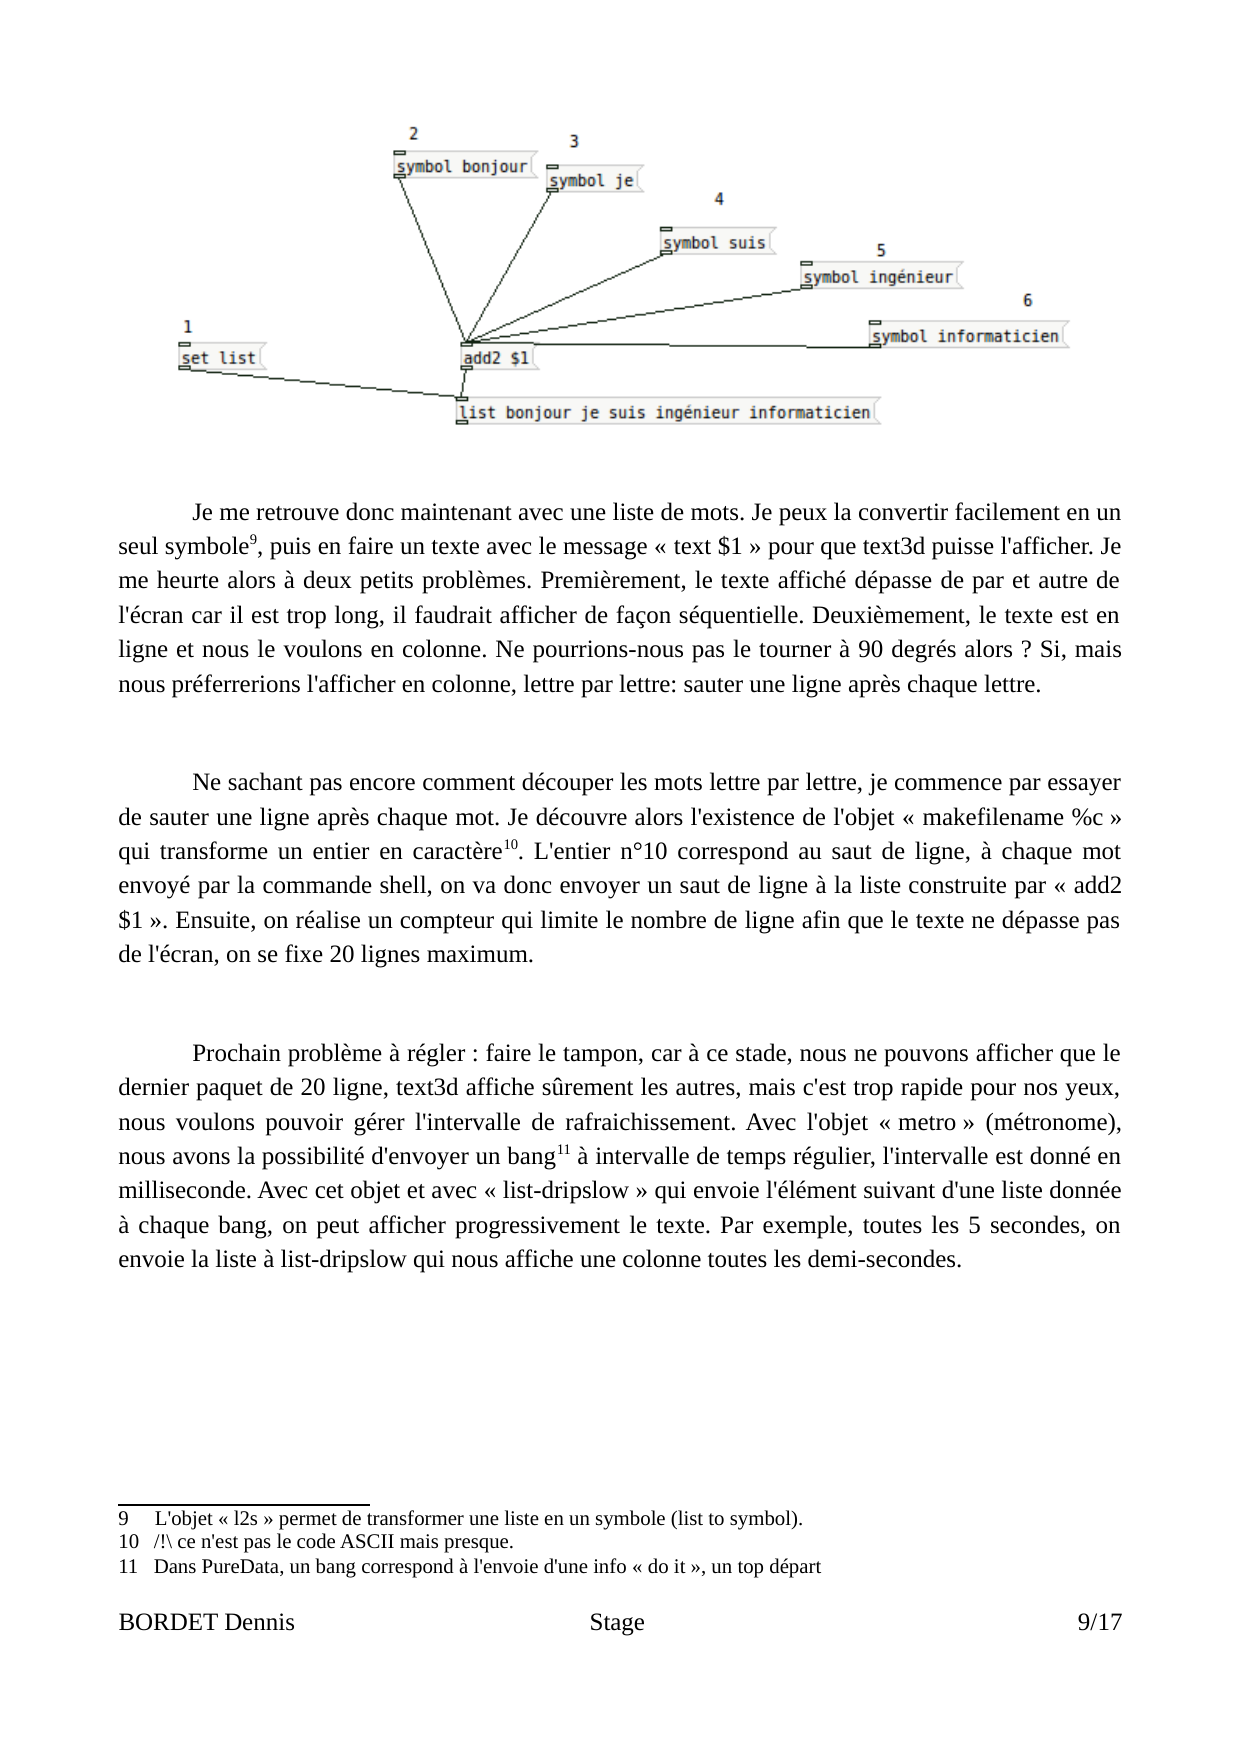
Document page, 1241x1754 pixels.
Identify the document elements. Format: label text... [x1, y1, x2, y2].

text Dans PureData, un bang correspond à l'envoie d'une info « do it », un top départ [118, 1553, 1122, 1578]
text L'objet « l2s » permet de transformer une liste en un symbole (list to symbol). [118, 1505, 1122, 1529]
text /!\ ce n'est pas le code ASCII mais presque. [118, 1529, 1122, 1553]
picture [163, 118, 1078, 442]
text Prochain problème à régler : faire le tampon, car à ce stade, nous ne pouvons afficher que le dernier paquet de 20 ligne, text3d affiche sûrement les autres, mais c'est trop rapide pour nos yeux, nous voulons pouvoir gérer l'intervalle de rafraichissement. Avec l'objet « metro » (métronome), nous avons la possibilité d'envoyer un bang à intervalle de temps régulier, l'intervalle est donné en milliseconde. Avec cet objet et avec « list-dripslow » qui envoie l'élément suivant d'une liste donnée à chaque bang, on peut afficher progressivement le texte. Par exemple, toutes les 5 secondes, on envoie la liste à list-dripslow qui nous affiche une colonne toutes les demi-secondes. [118, 1038, 1122, 1273]
text Ne sachant pas encore comment découper les mots lettre par lettre, je commence par essayer de sauter une ligne après chaque mot. Je découvre alors l'existence de l'objet « makefilename %c » qui transforme un entier en caractère. L'entier n°10 correspond au saut de ligne, à chaque mot envoyé par la commande shell, on va donc envoyer un saut de ligne à la liste construite par « add2 $1 ». Ensuite, on réalise un compteur qui limite le nombre de ligne afin que le texte ne dépasse pas de l'écran, on se fixe 20 lignes maximum. [118, 767, 1122, 968]
text Je me retrouve donc maintenant avec une liste de mots. Je peux la convertir facilement en un seul symbole, puis en faire un texte avec le message « text $1 » pour que text3d puisse l'afficher. Je me heurte alors à deux petits problèmes. Premièrement, le texte affiché dépasse de par et autre de l'écran car il est trop long, il faudrait afficher de façon séquentielle. Deuxièmement, le texte est en ligne et nous le voulons en colonne. Ne pourrions-nous pas le tourner à 90 degrés alors ? Si, mais nous préferrerions l'afficher en colonne, lettre par lettre: sauter une ligne après chaque lettre. [118, 497, 1122, 698]
